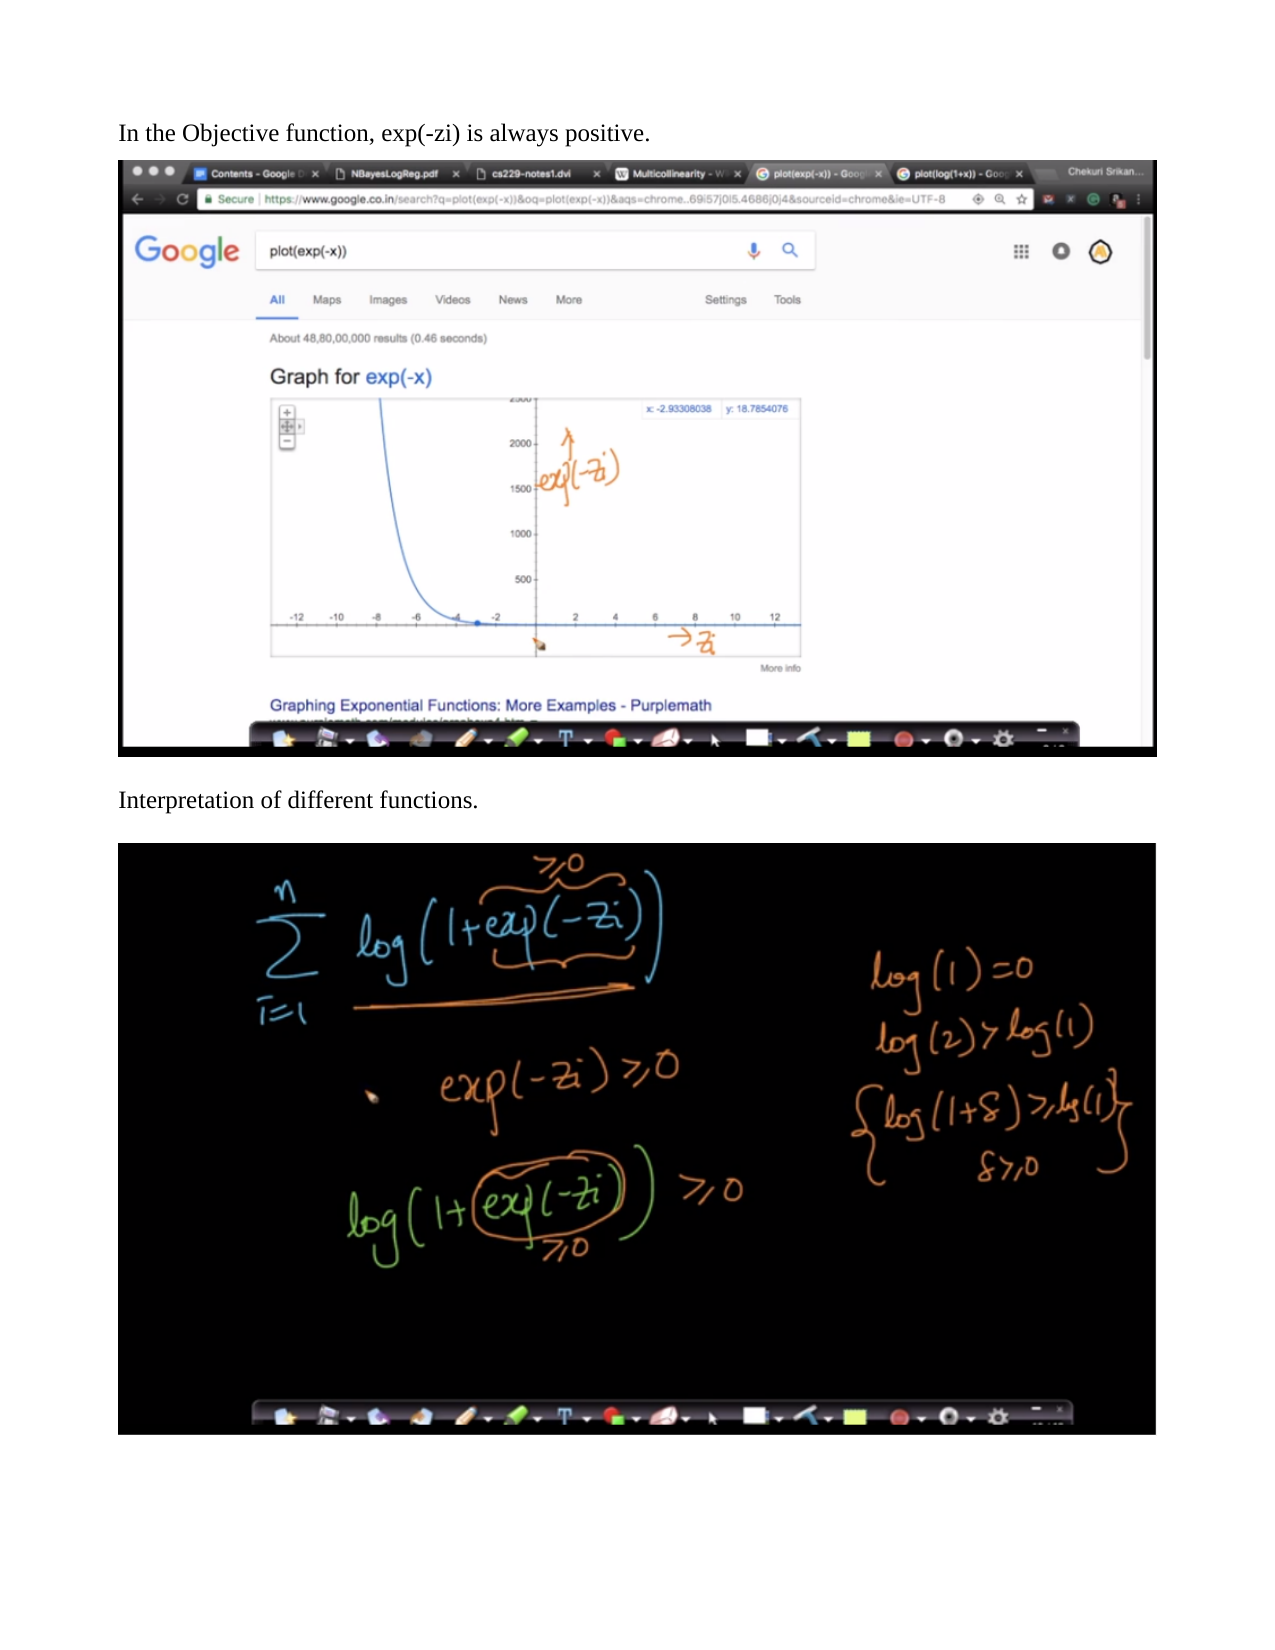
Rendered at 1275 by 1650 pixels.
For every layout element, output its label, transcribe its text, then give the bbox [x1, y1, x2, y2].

text In the Objective function, exp(-zi) is always positive. [118, 118, 1157, 147]
text Interpretation of different functions. [118, 786, 1157, 814]
picture [118, 843, 1157, 1436]
picture [118, 160, 1157, 757]
